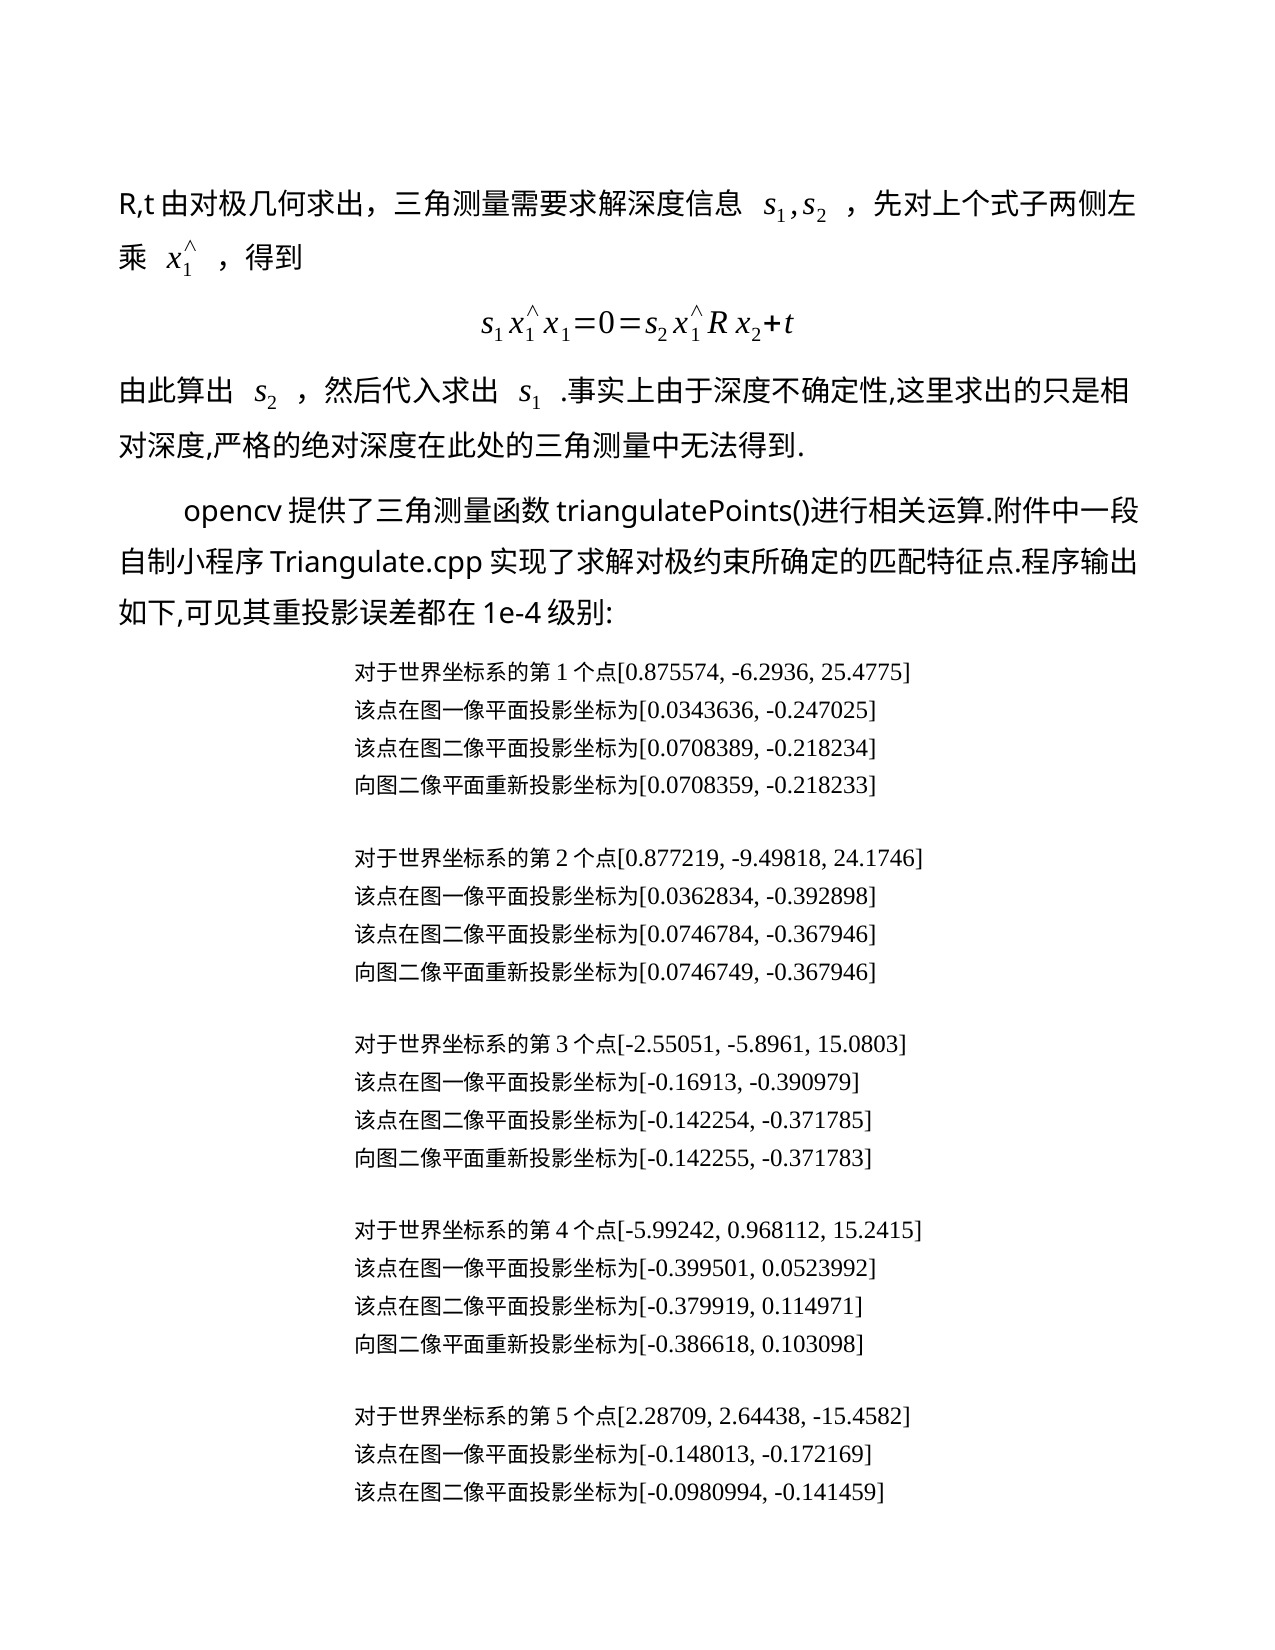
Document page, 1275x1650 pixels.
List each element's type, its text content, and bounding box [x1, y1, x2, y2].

text 该点在图二像平面投影坐标为[0.0708389, -0.218234] [354, 731, 1157, 762]
text 由此算出，然后代入求出.事实上由于深度不确定性,这里求出的只是相对深度,严格的绝对深度在此处的三角测量中无法得到. [118, 368, 1157, 465]
text 该点在图一像平面投影坐标为[0.0343636, -0.247025] [354, 693, 1157, 724]
text 该点在图二像平面投影坐标为[-0.0980994, -0.141459] [354, 1475, 1157, 1507]
text R,t由对极几何求出，三角测量需要求解深度信息，先对上个式子两侧左乘，得到 [118, 180, 1157, 281]
text 该点在图二像平面投影坐标为[0.0746784, -0.367946] [354, 917, 1157, 948]
text 该点在图一像平面投影坐标为[-0.399501, 0.0523992] [354, 1251, 1157, 1283]
text 向图二像平面重新投影坐标为[-0.142255, -0.371783] [354, 1141, 1157, 1172]
text 对于世界坐标系的第4个点[-5.99242, 0.968112, 15.2415] [354, 1213, 1157, 1245]
text 该点在图二像平面投影坐标为[-0.142254, -0.371785] [354, 1103, 1157, 1134]
text 对于世界坐标系的第3个点[-2.55051, -5.8961, 15.0803] [354, 1027, 1157, 1059]
text 向图二像平面重新投影坐标为[0.0708359, -0.218233] [354, 768, 1157, 800]
text 该点在图二像平面投影坐标为[-0.379919, 0.114971] [354, 1289, 1157, 1321]
text 对于世界坐标系的第2个点[0.877219, -9.49818, 24.1746] [354, 841, 1157, 873]
text 对于世界坐标系的第1个点[0.875574, -6.2936, 25.4775] [354, 655, 1157, 686]
text 该点在图一像平面投影坐标为[-0.16913, -0.390979] [354, 1065, 1157, 1097]
text 该点在图一像平面投影坐标为[0.0362834, -0.392898] [354, 879, 1157, 911]
text opencv提供了三角测量函数triangulatePoints()进行相关运算.附件中一段自制小程序Triangulate.cpp实现了求解对极约束所确定的匹配特征点.程序输出如下,可见其重投影误差都在1e-4级别: [118, 488, 1157, 632]
text 该点在图一像平面投影坐标为[-0.148013, -0.172169] [354, 1437, 1157, 1469]
text 向图二像平面重新投影坐标为[0.0746749, -0.367946] [354, 955, 1157, 986]
text 向图二像平面重新投影坐标为[-0.386618, 0.103098] [354, 1327, 1157, 1359]
text 对于世界坐标系的第5个点[2.28709, 2.64438, -15.4582] [354, 1399, 1157, 1431]
